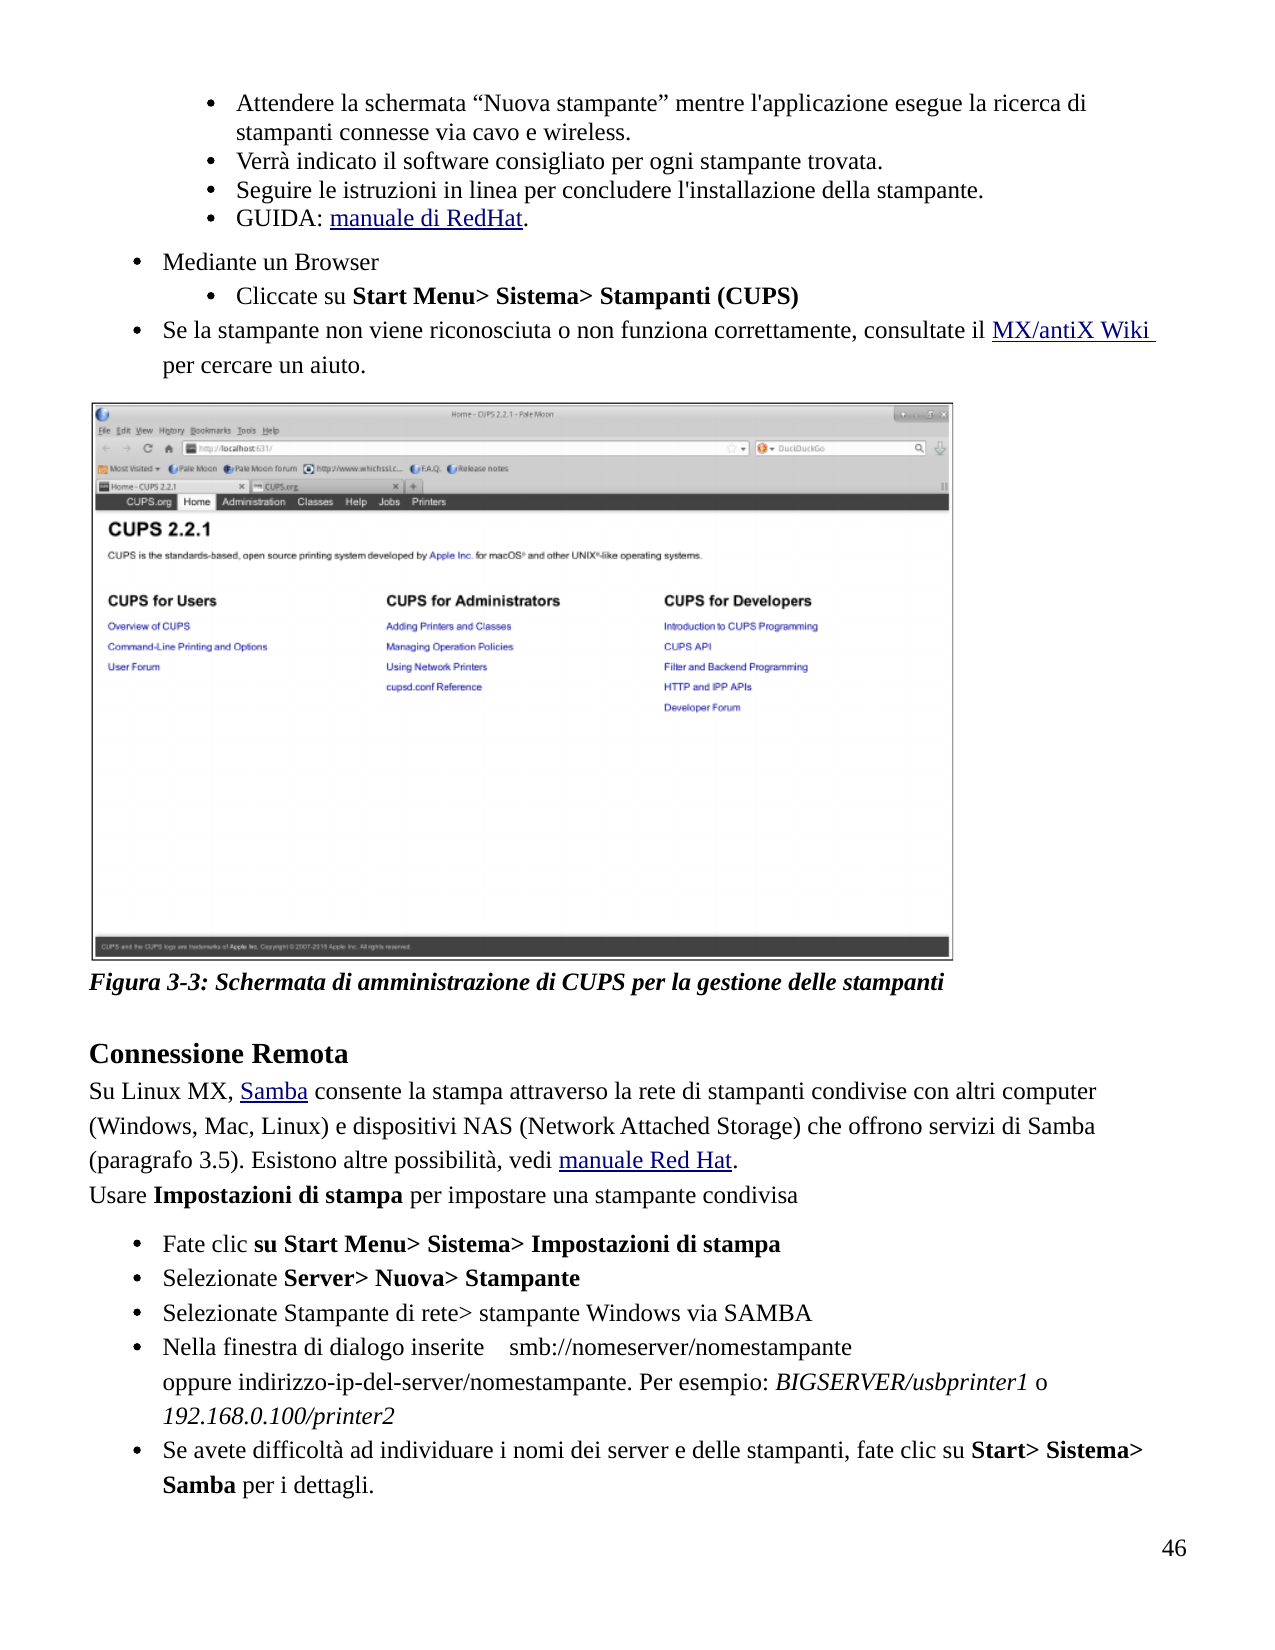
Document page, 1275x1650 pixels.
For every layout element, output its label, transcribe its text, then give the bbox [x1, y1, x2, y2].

list Seguire le istruzioni in linea per concludere l'installazione della stampante. [206, 175, 1186, 203]
list Se avete difficoltà ad individuare i nomi dei server e delle stampanti, fate clic su Start> Sistema> Samba per i dettagli. [133, 1436, 1186, 1499]
list Se la stampante non viene riconosciuta o non funziona correttamente, consultate il MX/antiX Wiki per cercare un aiuto. [133, 316, 1186, 379]
list Fate clic su Start Menu> Sistema> Impostazioni di stampa [133, 1229, 1186, 1257]
list Attendere la schermata “Nuova stampante” mentre l'applicazione esegue la ricerca di stampanti connesse via cavo e wireless. [206, 88, 1186, 146]
text Connessione Remota [88, 1036, 1186, 1069]
list Verrà indicato il software consigliato per ogni stampante trovata. [206, 146, 1186, 175]
list Cliccate su Start Menu> Sistema> Stampanti (CUPS) [206, 281, 1186, 310]
picture [88, 399, 954, 962]
text Su Linux MX, Samba consente la stampa attraverso la rete di stampanti condivise con altri computer (Windows, Mac, Linux) e dispositivi NAS (Network Attached Storage) che offrono servizi di Samba (paragrafo 3.5). Esistono altre possibilità, vedi manuale Red Hat. [88, 1076, 1186, 1174]
text Figura 3-3: Schermata di amministrazione di CUPS per la gestione delle stampanti [88, 967, 1186, 996]
list oppure indirizzo-ip-del-server/nomestampante. Per esempio: BIGSERVER/usbprinter1 o 192.168.0.100/printer2 [133, 1367, 1186, 1430]
text Usare Impostazioni di stampa per impostare una stampante condivisa [88, 1180, 1186, 1208]
list GUIDA: manuale di RedHat. [206, 203, 1186, 232]
list Selezionate Server> Nuova> Stampante [133, 1263, 1186, 1292]
list Mediante un Browser [133, 247, 1186, 275]
list Nella finestra di dialogo inserite smb://nomeserver/nomestampante [133, 1332, 1186, 1361]
list Selezionate Stampante di rete> stampante Windows via SAMBA [133, 1298, 1186, 1326]
